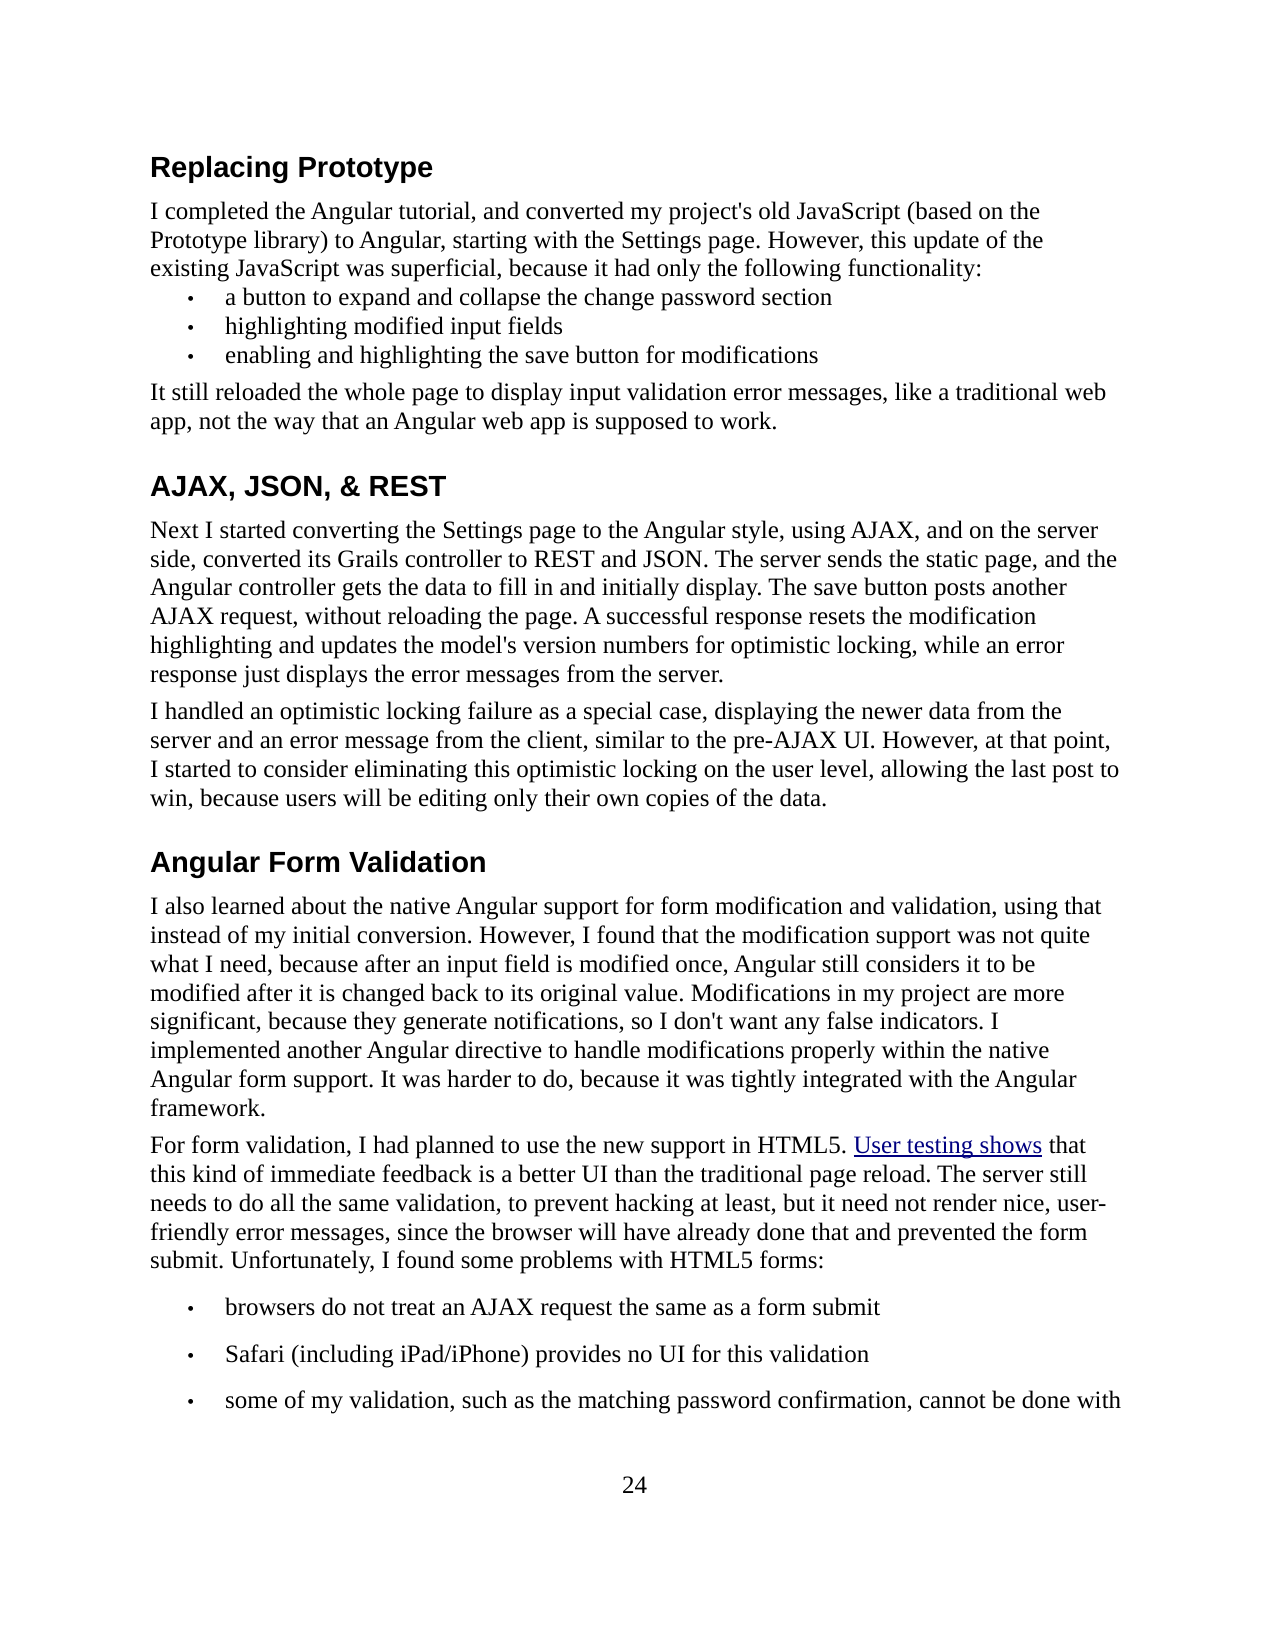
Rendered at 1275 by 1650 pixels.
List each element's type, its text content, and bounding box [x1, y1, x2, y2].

list enabling and highlighting the save button for modifications [187, 340, 1125, 368]
list a button to expand and collapse the change password section [187, 282, 1125, 311]
subtitle AJAX, JSON, & REST [150, 469, 1125, 502]
text I also learned about the native Angular support for form modification and validation, using that instead of my initial conversion. However, I found that the modification support was not quite what I need, because after an input field is modified once, Angular still considers it to be modified after it is changed back to its original value. Modifications in my project are more significant, because they generate notifications, so I don't want any false indicators. I implemented another Angular directive to handle modifications properly within the native Angular form support. It was harder to do, because it was tightly integrated with the Angular framework. [150, 891, 1125, 1121]
subtitle Replacing Prototype [150, 150, 1125, 183]
list Safari (including iPad/iPhone) provides no UI for this validation [187, 1339, 1125, 1367]
subtitle Angular Form Validation [150, 845, 1125, 879]
text For form validation, I had planned to use the new support in HTML5. User testing shows that this kind of immediate feedback is a better UI than the traditional page reload. The server still needs to do all the same validation, to prevent hacking at least, but it need not render nice, user-friendly error messages, since the browser will have already done that and prevented the form submit. Unfortunately, I found some problems with HTML5 forms: [150, 1130, 1125, 1274]
list some of my validation, such as the matching password confirmation, cannot be done with [187, 1385, 1125, 1414]
text It still reloaded the whole page to display input validation error messages, like a traditional web app, not the way that an Angular web app is supposed to work. [150, 377, 1125, 435]
text I completed the Angular tutorial, and converted my project's old JavaScript (based on the Prototype library) to Angular, starting with the Settings page. However, this update of the existing JavaScript was superficial, because it had only the following functionality: [150, 196, 1125, 282]
text I handled an optimistic locking failure as a special case, displaying the newer data from the server and an error message from the client, similar to the pre-AJAX UI. However, at that point, I started to consider eliminating this optimistic locking on the user level, allowing the last post to win, because users will be editing only their own copies of the data. [150, 696, 1125, 811]
text Next I started converting the Settings page to the Angular style, using AJAX, and on the server side, converted its Grails controller to REST and JSON. The server sends the static page, and the Angular controller gets the data to fill in and initially display. The save button posts another AJAX request, without reloading the page. A successful response resets the modification highlighting and updates the model's version numbers for optimistic locking, while an error response just displays the error messages from the server. [150, 515, 1125, 687]
list browsers do not treat an AJAX request the same as a form submit [187, 1292, 1125, 1321]
list highlighting modified input fields [187, 311, 1125, 340]
